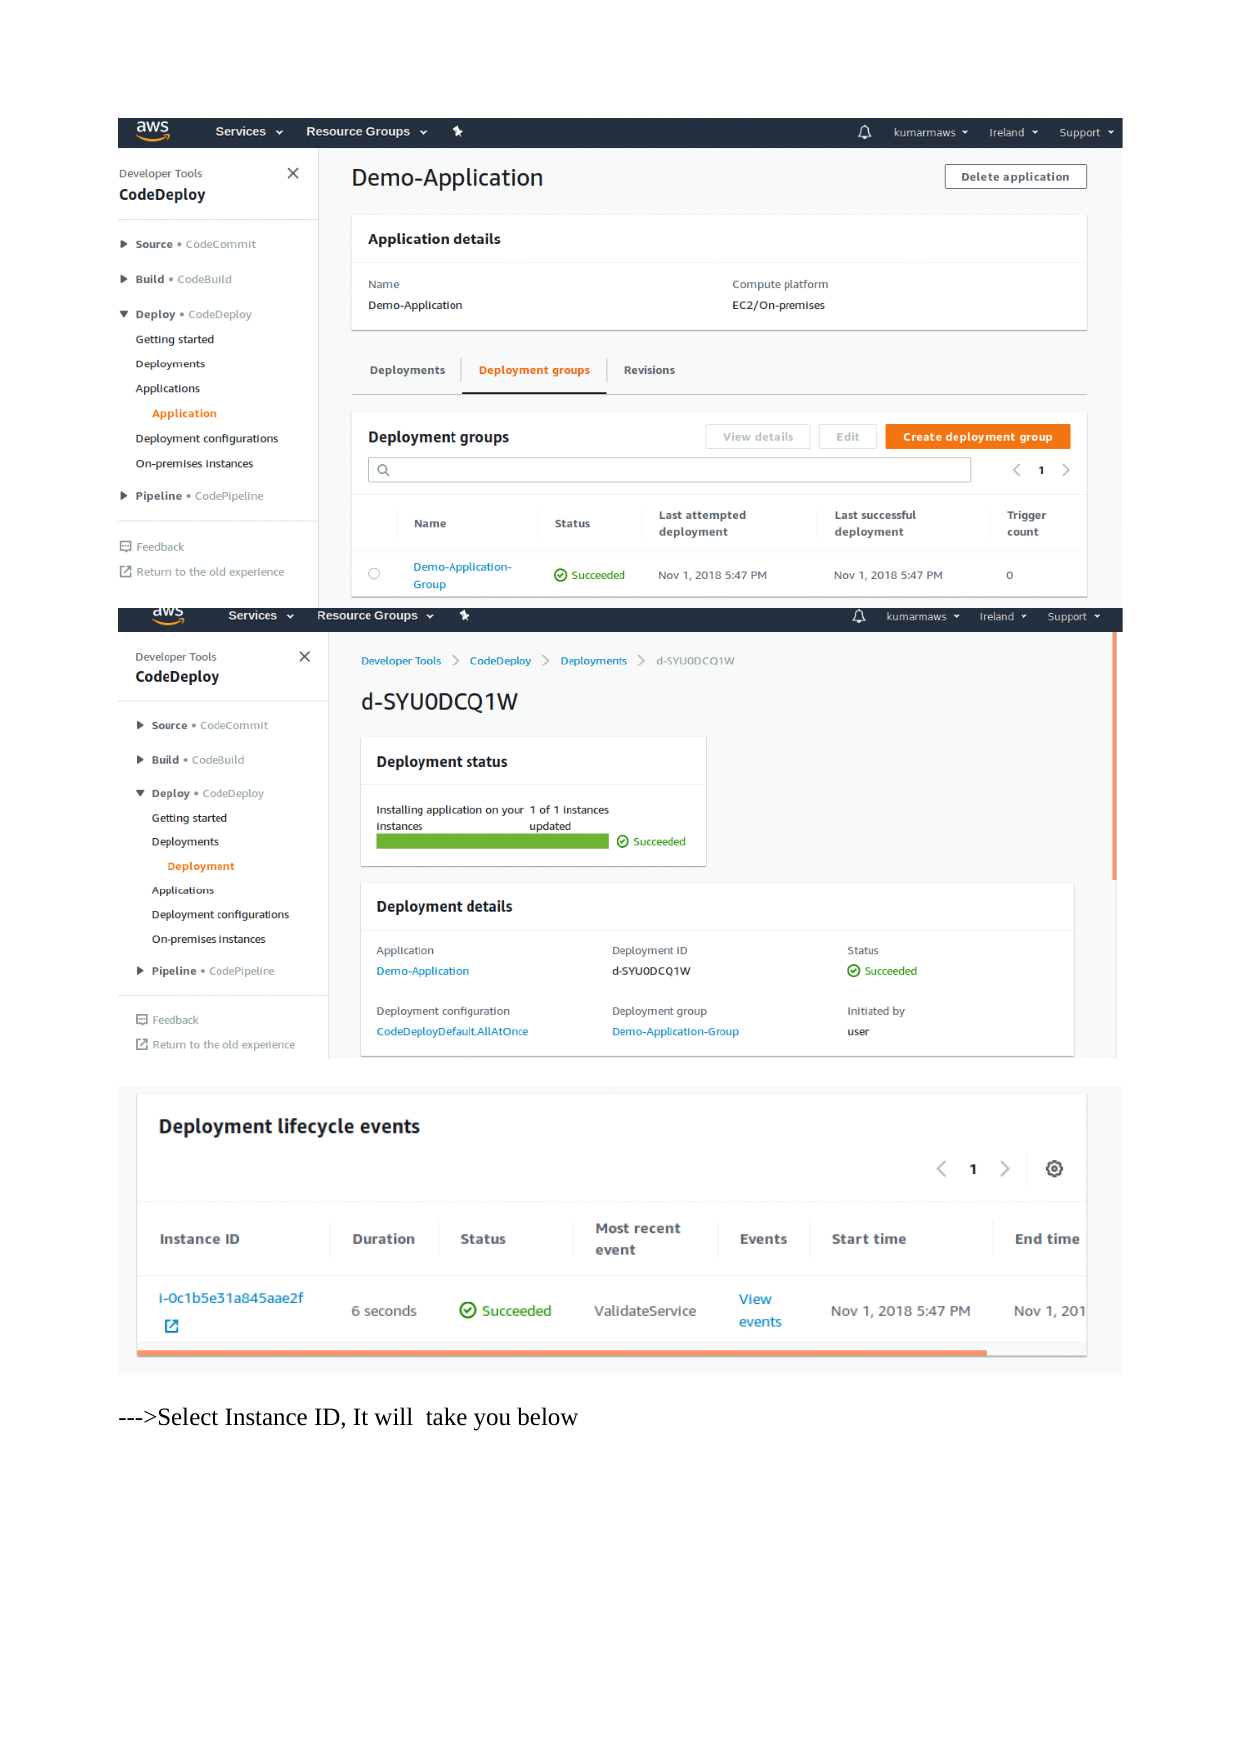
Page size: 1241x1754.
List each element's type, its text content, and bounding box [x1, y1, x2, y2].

text --->Select Instance ID, It will take you below [118, 1402, 1122, 1431]
